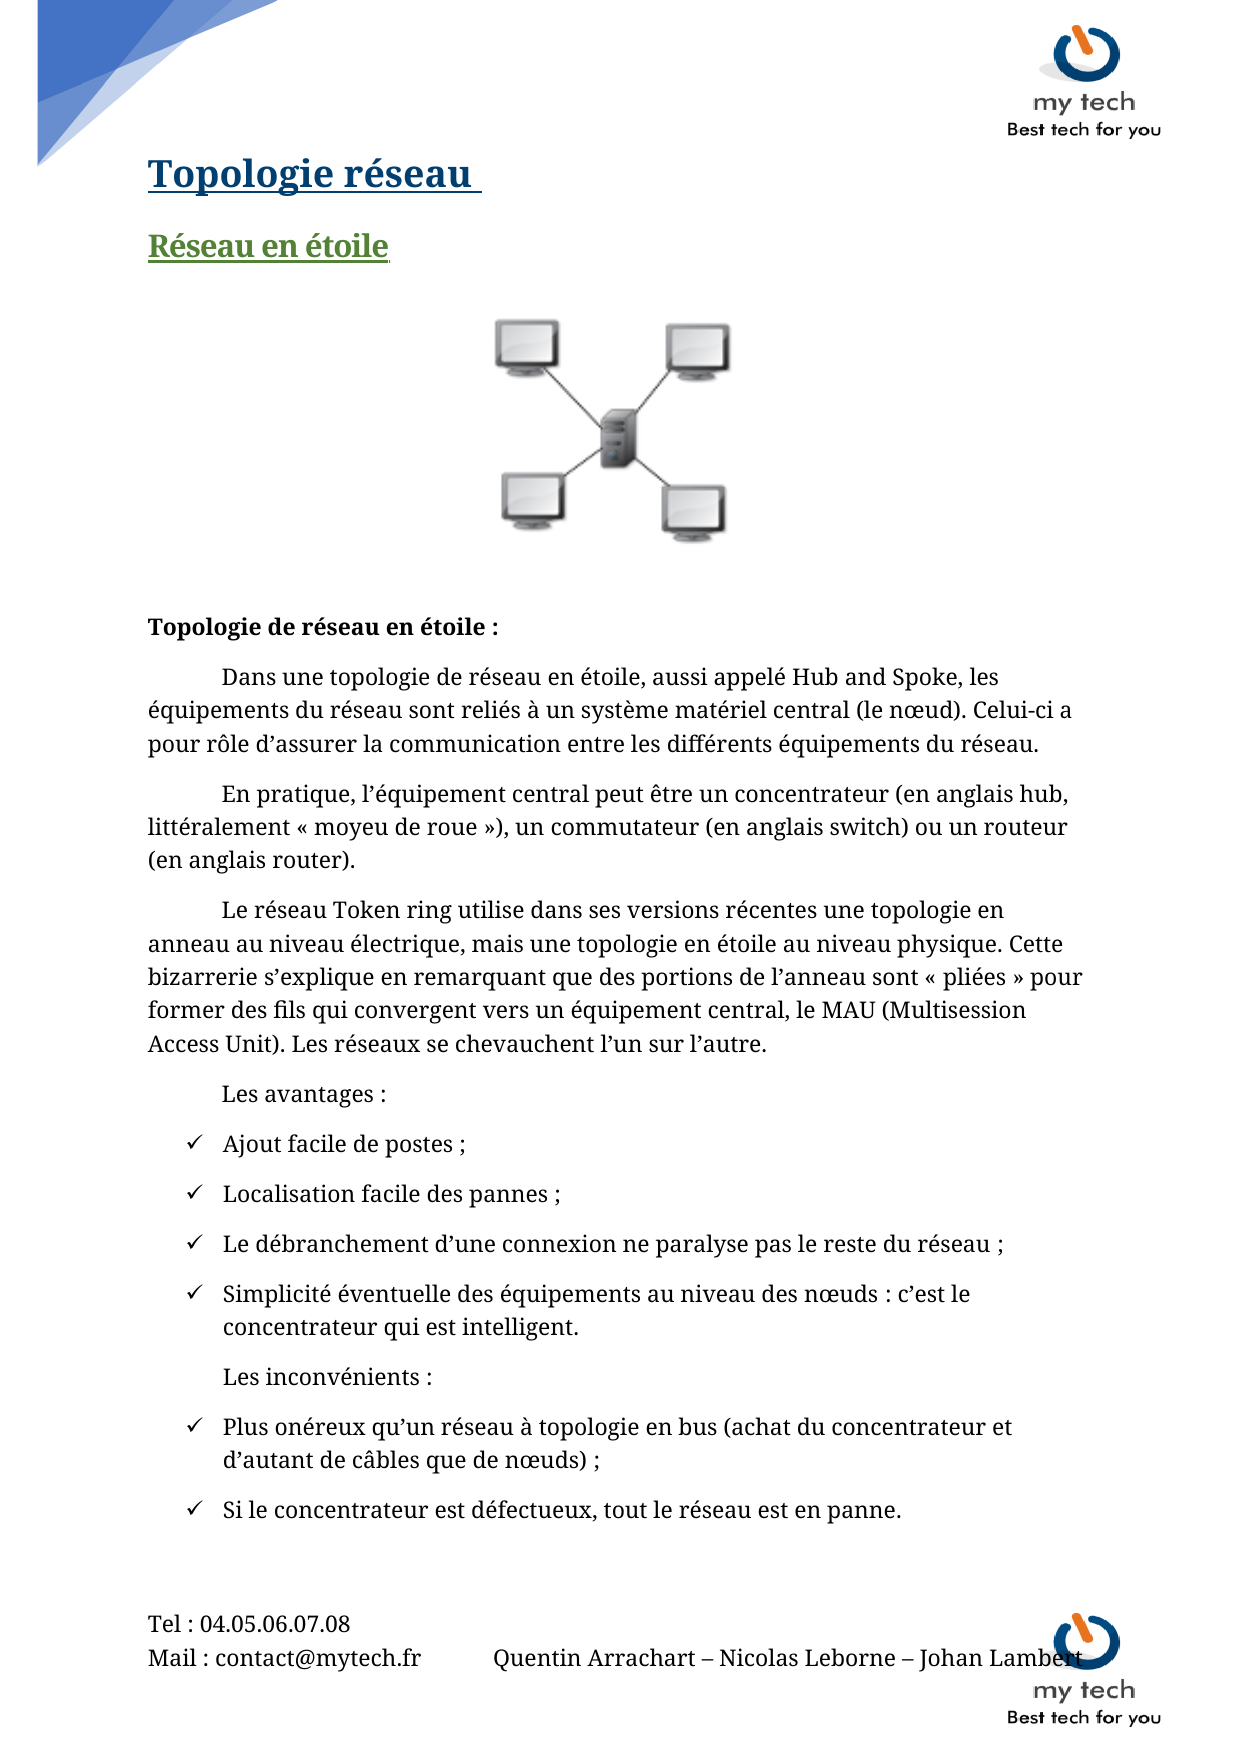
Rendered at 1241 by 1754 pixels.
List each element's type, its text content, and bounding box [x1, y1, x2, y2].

text Les avantages : [148, 1076, 1093, 1109]
subtitle Topologie réseau [148, 148, 1093, 199]
list Simplicité éventuelle des équipements au niveau des nœuds : c’est le concentrateur qui est intelligent. [185, 1276, 1093, 1342]
text Dans une topologie de réseau en étoile, aussi appelé Hub and Spoke, les équipements du réseau sont reliés à un système matériel central (le nœud). Celui-ci a pour rôle d’assurer la communication entre les différents équipements du réseau. [148, 659, 1093, 759]
text Topologie de réseau en étoile : [148, 609, 1093, 642]
list Si le concentrateur est défectueux, tout le réseau est en panne. [185, 1492, 1093, 1526]
text En pratique, l’équipement central peut être un concentrateur (en anglais hub, littéralement « moyeu de roue »), un commutateur (en anglais switch) ou un routeur (en anglais router). [148, 776, 1093, 876]
list Localisation facile des pannes ; [185, 1176, 1093, 1209]
list Le débranchement d’une connexion ne paralyse pas le reste du réseau ; [185, 1226, 1093, 1259]
text Réseau en étoile [148, 224, 1093, 267]
list Plus onéreux qu’un réseau à topologie en bus (achat du concentrateur et d’autant de câbles que de nœuds) ; [185, 1409, 1093, 1476]
list Les inconvénients : [223, 1359, 1093, 1392]
text Le réseau Token ring utilise dans ses versions récentes une topologie en anneau au niveau électrique, mais une topologie en étoile au niveau physique. Cette bizarrerie s’explique en remarquant que des portions de l’anneau sont « pliées » pour former des fils qui convergent vers un équipement central, le MAU (Multisession Access Unit). Les réseaux se chevauchent l’un sur l’autre. [148, 892, 1093, 1059]
list Ajout facile de postes ; [185, 1126, 1093, 1159]
